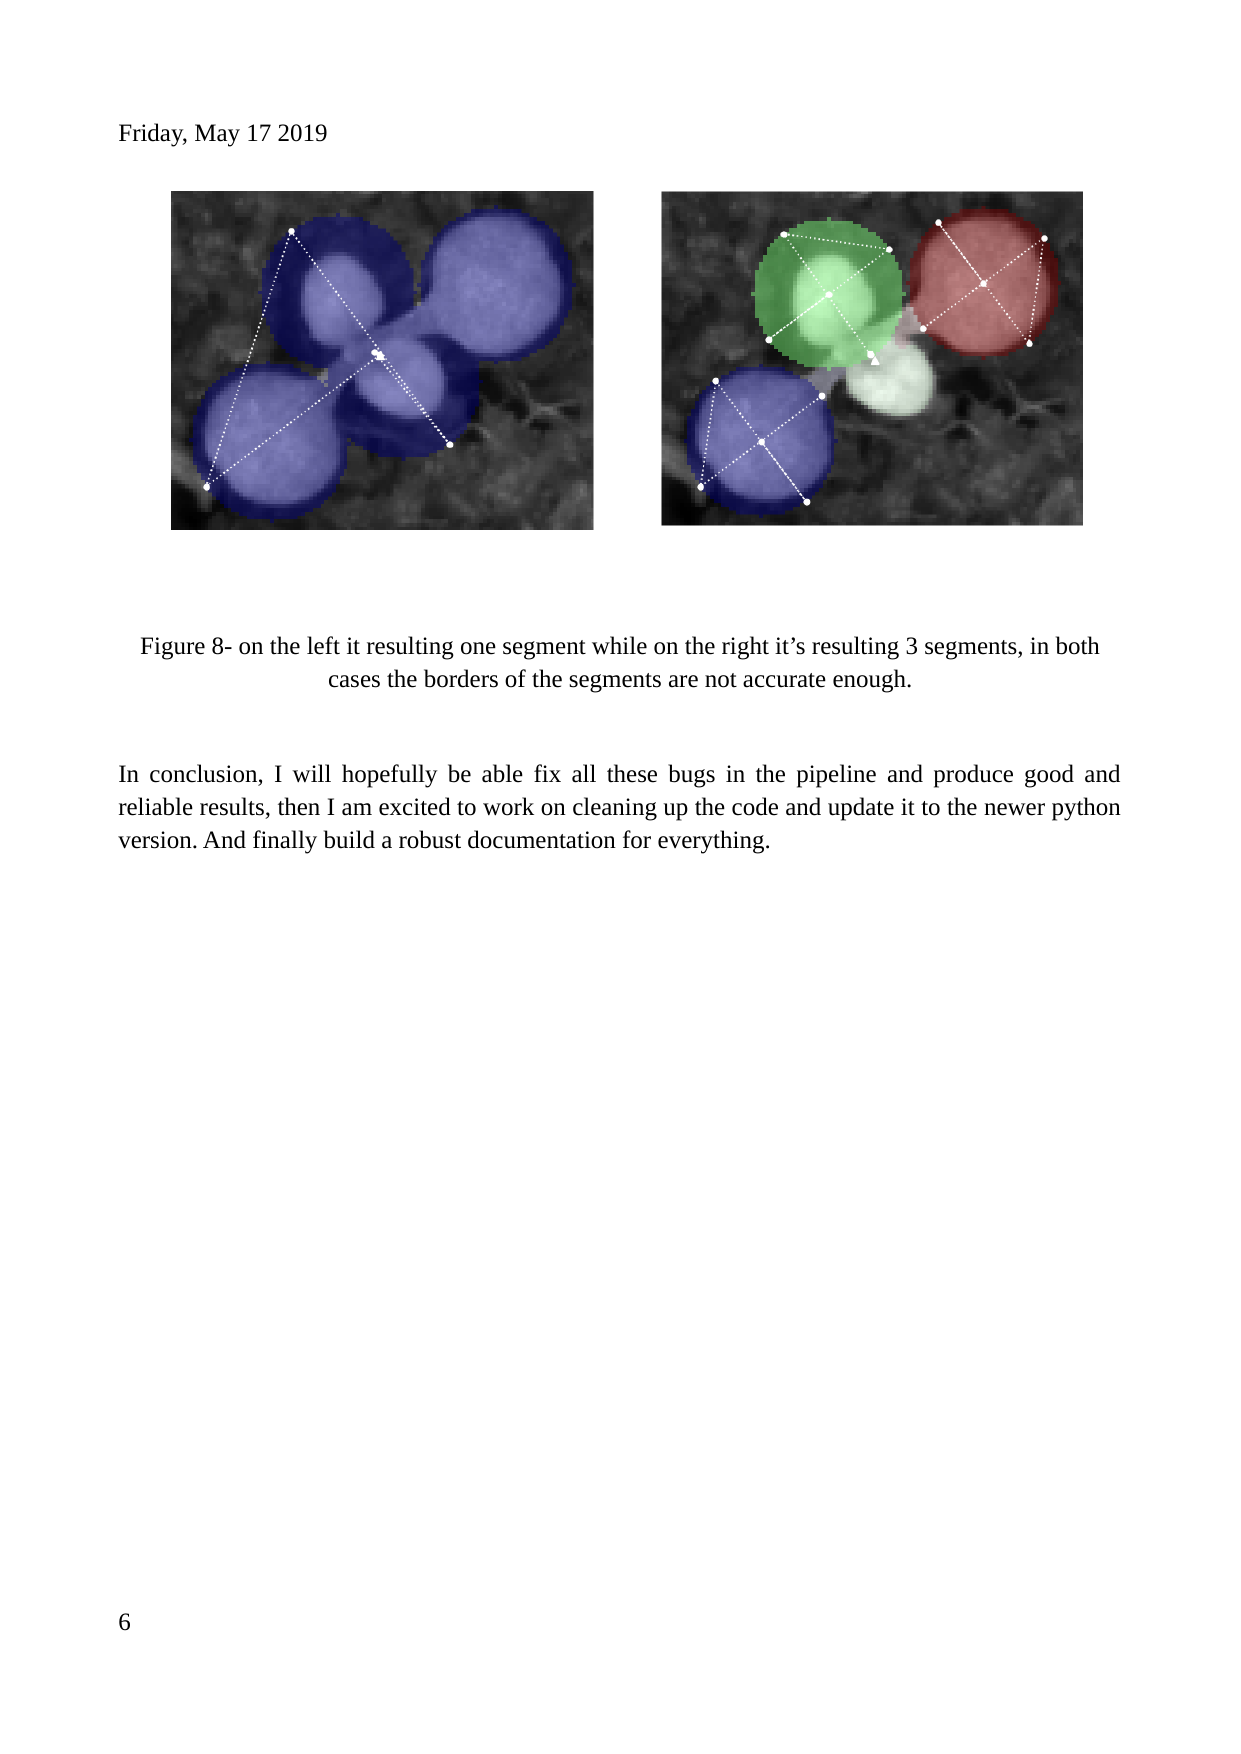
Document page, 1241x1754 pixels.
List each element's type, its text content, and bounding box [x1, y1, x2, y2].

picture [118, 176, 1123, 561]
text In conclusion, I will hopefully be able fix all these bugs in the pipeline and produce good and reliable results, then I am excited to work on cleaning up the code and update it to the newer python version. And finally build a robust documentation for everything. [118, 759, 1122, 854]
text Figure 8- on the left it resulting one segment while on the right it’s resulting 3 segments, in both cases the borders of the segments are not accurate enough. [118, 631, 1122, 692]
